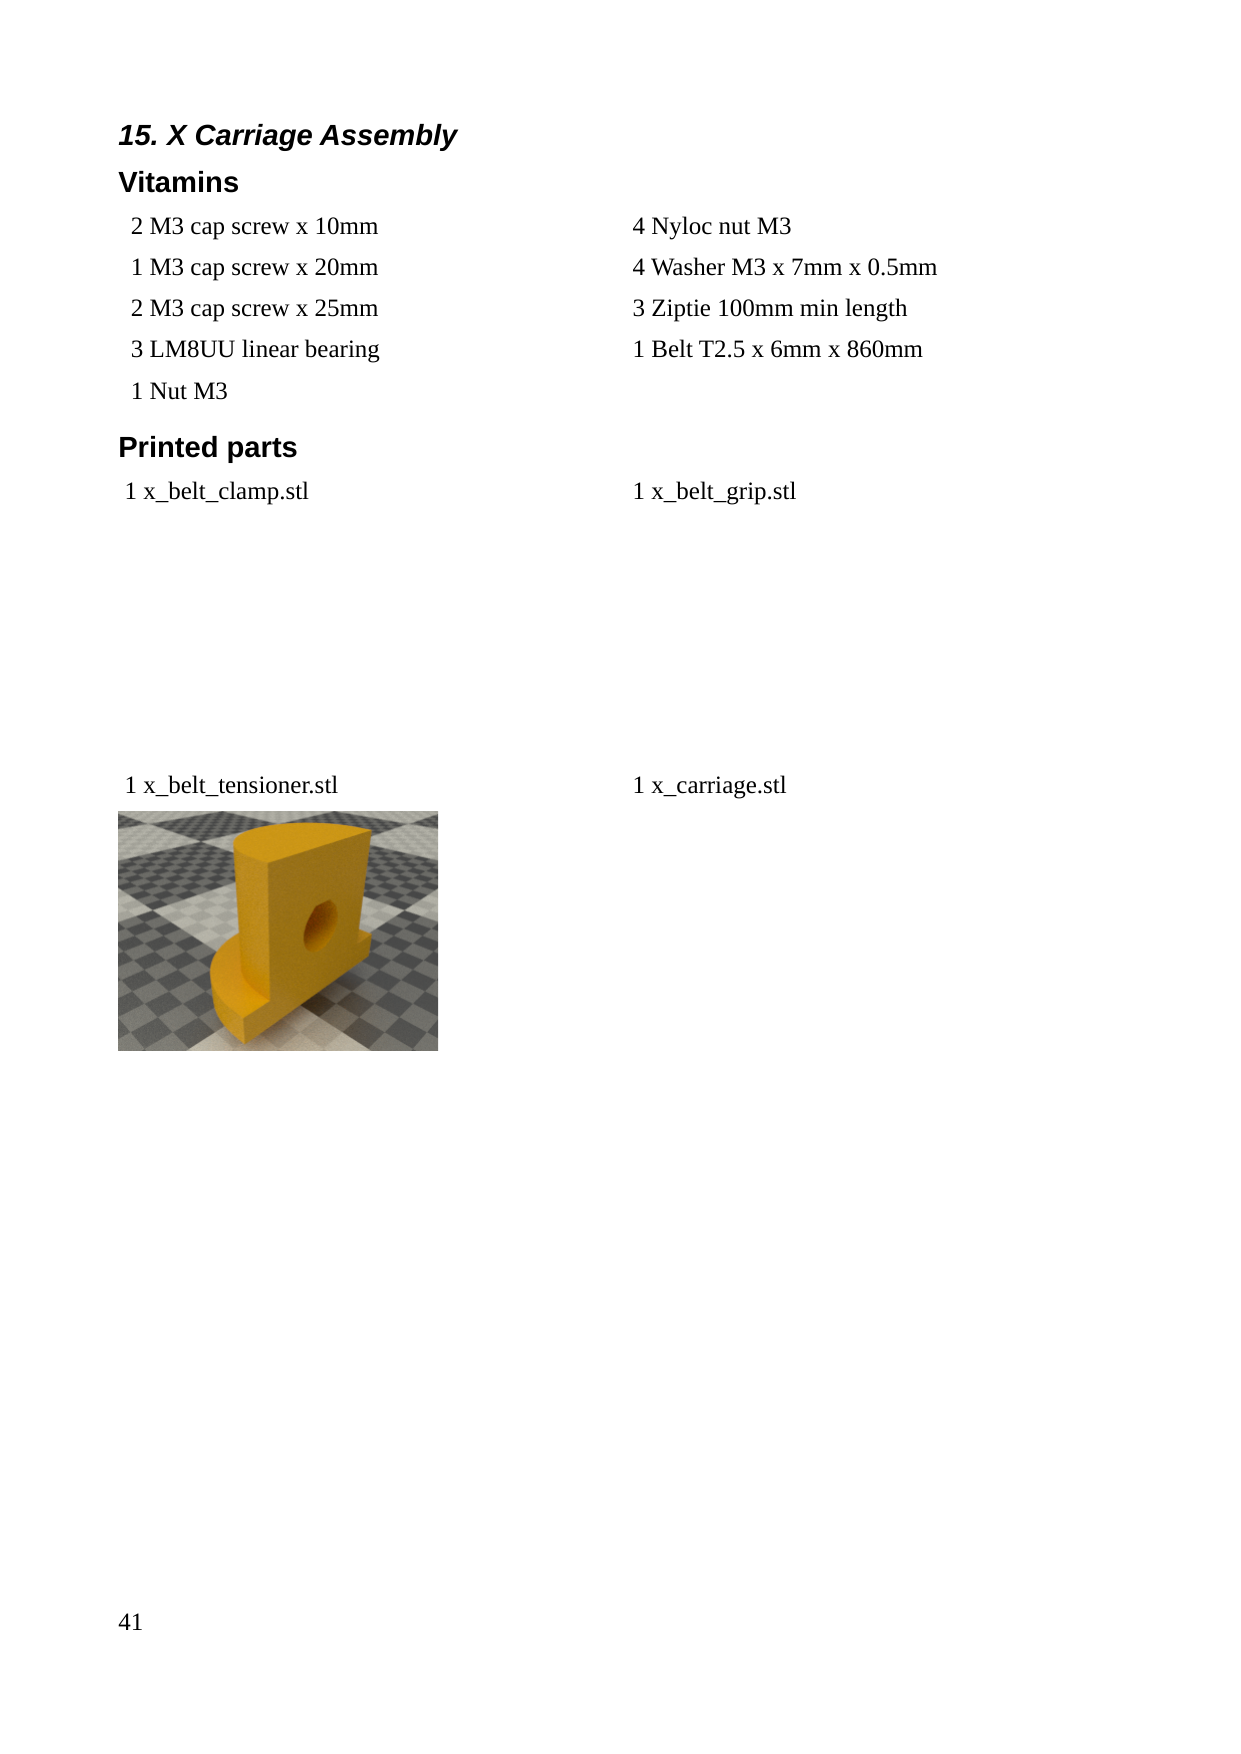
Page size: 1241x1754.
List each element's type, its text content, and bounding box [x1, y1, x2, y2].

table_header 1 x_belt_clamp.stl [118, 476, 620, 770]
table_header 4 Nyloc nut M3 4 Washer M3 x 7mm x 0.5mm 3 Ziptie 100mm min length 1 Belt T2.5 x 6mm x 860mm [620, 211, 1122, 417]
table_header 2 M3 cap screw x 10mm 1 M3 cap screw x 20mm 2 M3 cap screw x 25mm 3 LM8UU linear bearing 1 Nut M3 [118, 211, 620, 417]
subtitle Printed parts [118, 431, 1122, 464]
subtitle X Carriage Assembly [118, 118, 1122, 152]
picture [118, 811, 439, 1051]
table_cell 1 x_carriage.stl [620, 770, 1122, 1063]
table_cell 1 x_belt_tensioner.stl [118, 770, 620, 1063]
table_header 1 x_belt_grip.stl [620, 476, 1122, 770]
subtitle Vitamins [118, 165, 1122, 199]
